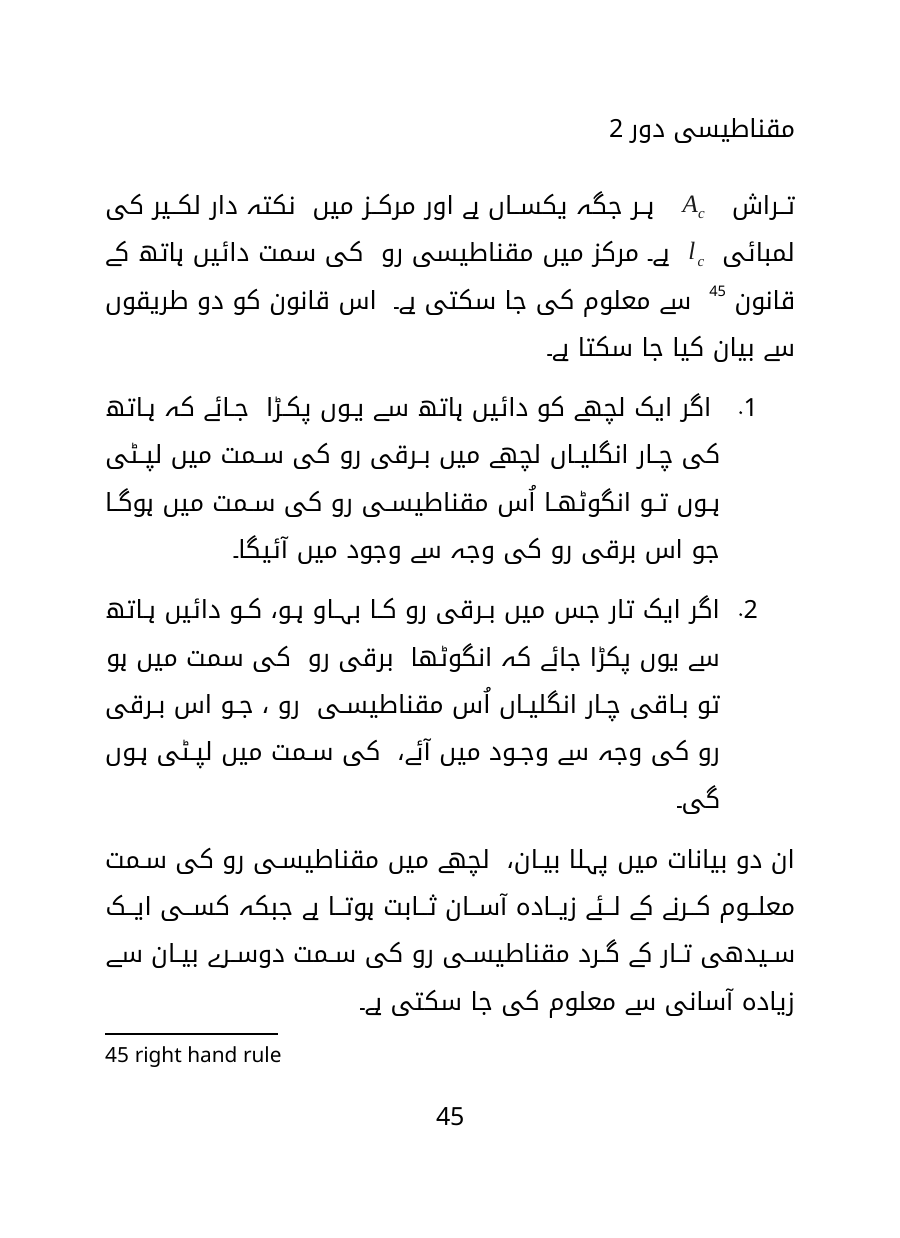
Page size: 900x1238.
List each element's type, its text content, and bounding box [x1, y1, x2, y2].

text ان دو بیانات میں پہلا بیان، لچھے میں مقناطیسی رو کی سمت معلوم کرنے کے لئے زیادہ آسان ثابت ہوتا ہے جبکہ کسی ایک سیدھی تار کے گرد مقناطیسی رو کی سمت دوسرے بیان سے زیادہ آسانی سے معلوم کی جا سکتی ہے۔ [105, 836, 795, 1026]
list اگر ایک لچھے کو دائیں ہاتھ سے یوں پکڑا جائے کہ ہاتھ کی چار انگلیاں لچھے میں برقی رو کی سمت میں لپٹی ہوں تو انگوٹھا اُس مقناطیسی رو کی سمت میں ہوگا جو اس برقی رو کی وجہ سے وجود میں آئیگا۔ [105, 384, 757, 574]
list اگر ایک تار جس میں برقی رو کا بہاو ہو، کو دائیں ہاتھ سے یوں پکڑا جائے کہ انگوٹھا برقی رو کی سمت میں ہو تو باقی چار انگلیاں اُس مقناطیسی رو ، جو اس برقی رو کی وجہ سے وجود میں آئے، کی سمت میں لپٹی ہوں گی۔ [105, 587, 757, 823]
text right hand rule [105, 1040, 795, 1068]
text شکل 2.7 میں ایک سادہ مقناطیسی نظام دکھایا گیا ہے جس میں مقناطیسی دباؤ مقناطیسی مرکز میں مقناطیسی رو کو جنم دیتی ہے۔ یہاں مرکز کا رقبہ عمودی تراش ہر جگہ یکساں ہے اور مرکز میں نکتہ دار لکیر کی لمبائیہے۔ مرکز میں مقناطیسی رو کی سمت دائیں ہاتھ کے قانون سے معلوم کی جا سکتی ہے۔ اس قانون کو دو طریقوں سے بیان کیا جا سکتا ہے۔ [105, 182, 795, 372]
